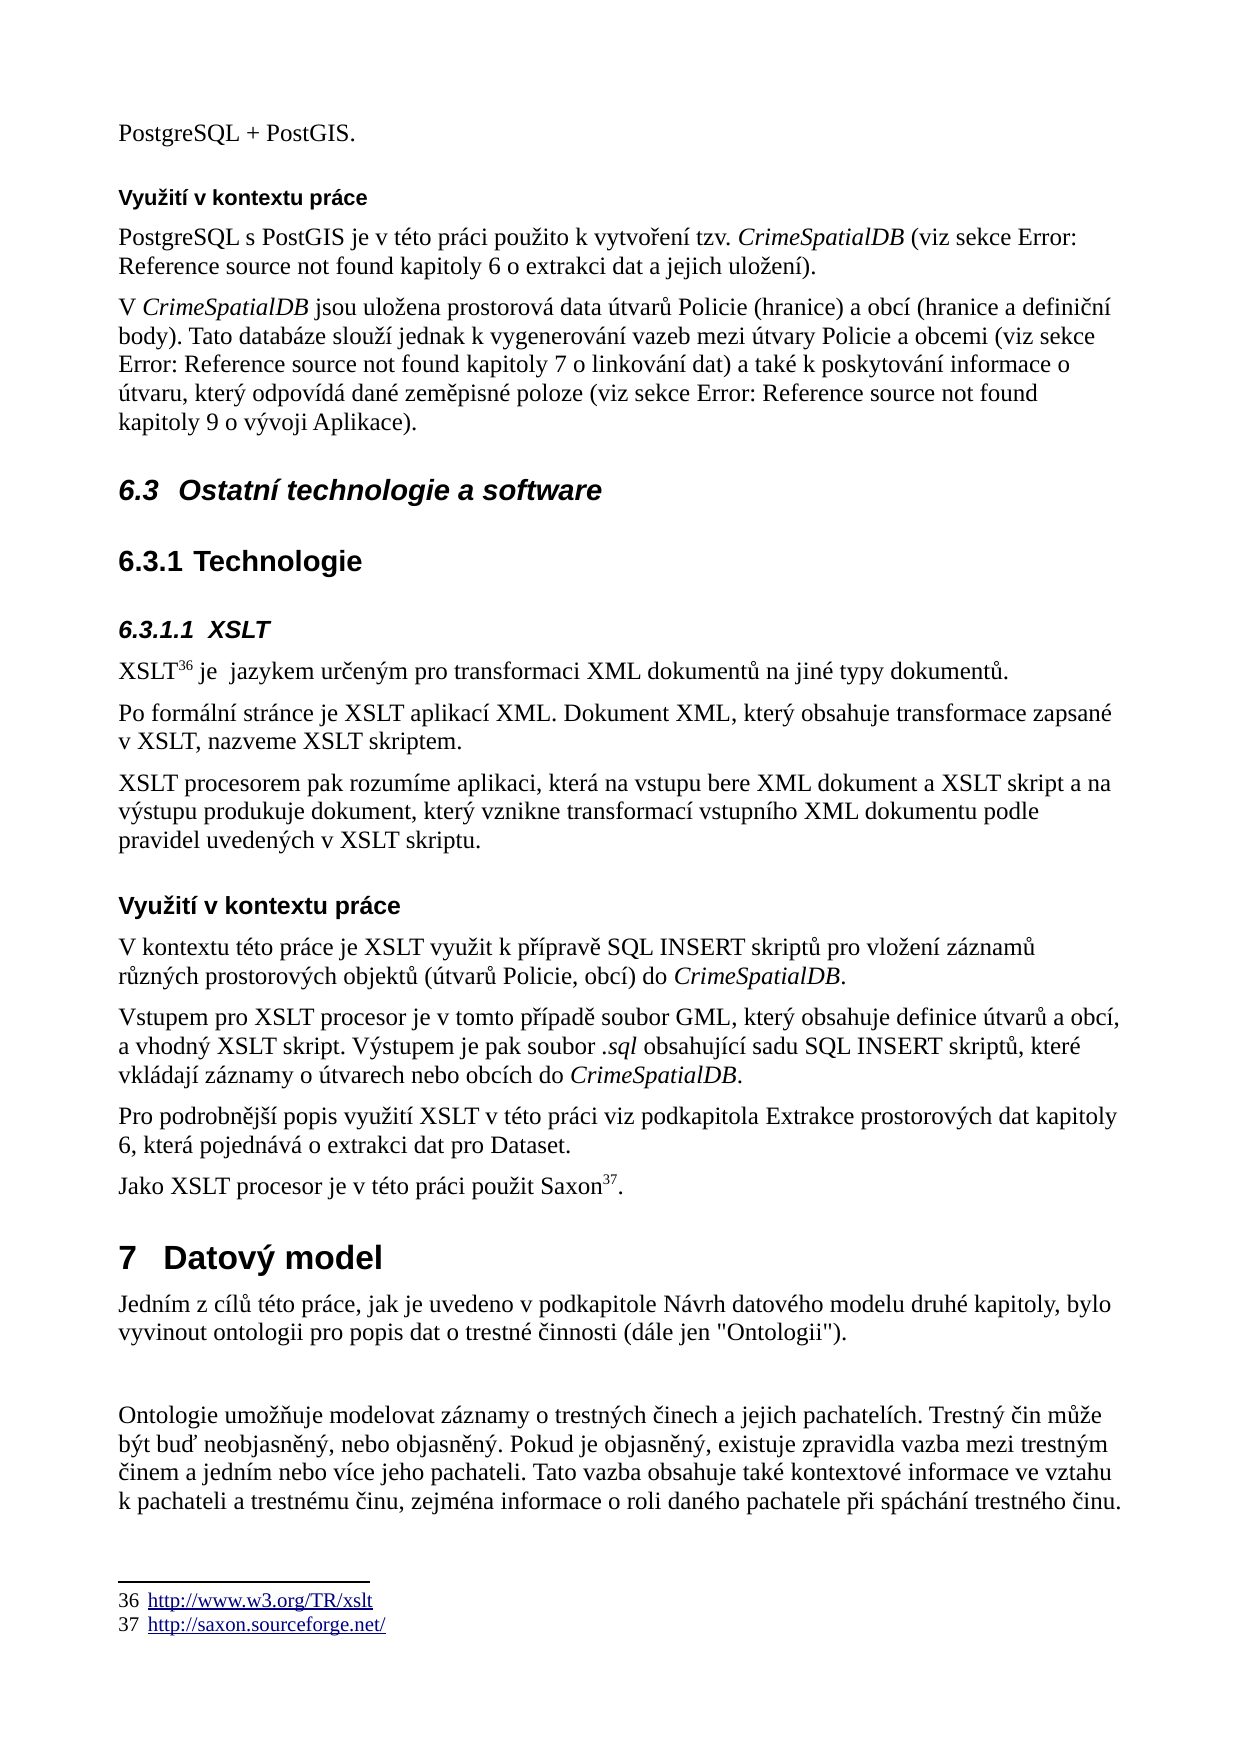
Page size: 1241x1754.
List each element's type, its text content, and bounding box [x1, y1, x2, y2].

text Jako XSLT procesor je v této práci použit Saxon. [118, 1171, 1122, 1200]
text Pro podrobnější popis využití XSLT v této práci viz podkapitola Extrakce prostorových dat kapitoly 6, která pojednává o extrakci dat pro Dataset. [118, 1101, 1122, 1159]
text XSLT procesorem pak rozumíme aplikaci, která na vstupu bere XML dokument a XSLT skript a na výstupu produkuje dokument, který vznikne transformací vstupního XML dokumentu podle pravidel uvedených v XSLT skriptu. [118, 768, 1122, 854]
text XSLT je jazykem určeným pro transformaci XML dokumentů na jiné typy dokumentů. [118, 656, 1122, 685]
text Jedním z cílů této práce, jak je uvedeno v podkapitole Návrh datového modelu druhé kapitoly, bylo vyvinout ontologii pro popis dat o trestné činnosti (dále jen "Ontologii"). [118, 1289, 1122, 1346]
text V kontextu této práce je XSLT využit k přípravě SQL INSERT skriptů pro vložení záznamů různých prostorových objektů (útvarů Policie, obcí) do CrimeSpatialDB. [118, 932, 1122, 990]
text Ontologie umožňuje modelovat záznamy o trestných činech a jejich pachatelích. Trestný čin může být buď neobjasněný, nebo objasněný. Pokud je objasněný, existuje zpravidla vazba mezi trestným činem a jedním nebo více jeho pachateli. Tato vazba obsahuje také kontextové informace ve vztahu k pachateli a trestnému činu, zejména informace o roli daného pachatele při spáchání trestného činu. [118, 1400, 1122, 1515]
text V CrimeSpatialDB jsou uložena prostorová data útvarů Policie (hranice) a obcí (hranice a definiční body). Tato databáze slouží jednak k vygenerování vazeb mezi útvary Policie a obcemi (viz sekce Chyba: zdroj odkazu nenalezen kapitoly 7 o linkování dat) a také k poskytování informace o útvaru, který odpovídá dané zeměpisné poloze (viz sekce Chyba: zdroj odkazu nenalezen kapitoly 9 o vývoji Aplikace). [118, 292, 1122, 436]
text http://www.w3.org/TR/xslt [118, 1588, 1122, 1612]
subtitle Využití v kontextu práce [118, 184, 1122, 209]
text Po formální stránce je XSLT aplikací XML. Dokument XML, který obsahuje transformace zapsané v XSLT, nazveme XSLT skriptem. [118, 698, 1122, 755]
text http://saxon.sourceforge.net/ [118, 1612, 1122, 1636]
text PostgreSQL + PostGIS. [118, 118, 1122, 147]
subtitle Využití v kontextu práce [118, 891, 1122, 920]
subtitle Technologie [118, 544, 1122, 578]
text PostgreSQL s PostGIS je v této práci použito k vytvoření tzv. CrimeSpatialDB (viz sekce Chyba: zdroj odkazu nenalezen kapitoly 6 o extrakci dat a jejich uložení). [118, 222, 1122, 279]
subtitle Datový model [118, 1237, 1122, 1276]
subtitle XSLT [118, 615, 1122, 644]
text Vstupem pro XSLT procesor je v tomto případě soubor GML, který obsahuje definice útvarů a obcí, a vhodný XSLT skript. Výstupem je pak soubor .sql obsahující sadu SQL INSERT skriptů, které vkládají záznamy o útvarech nebo obcích do CrimeSpatialDB. [118, 1002, 1122, 1089]
subtitle Ostatní technologie a software [118, 473, 1122, 507]
